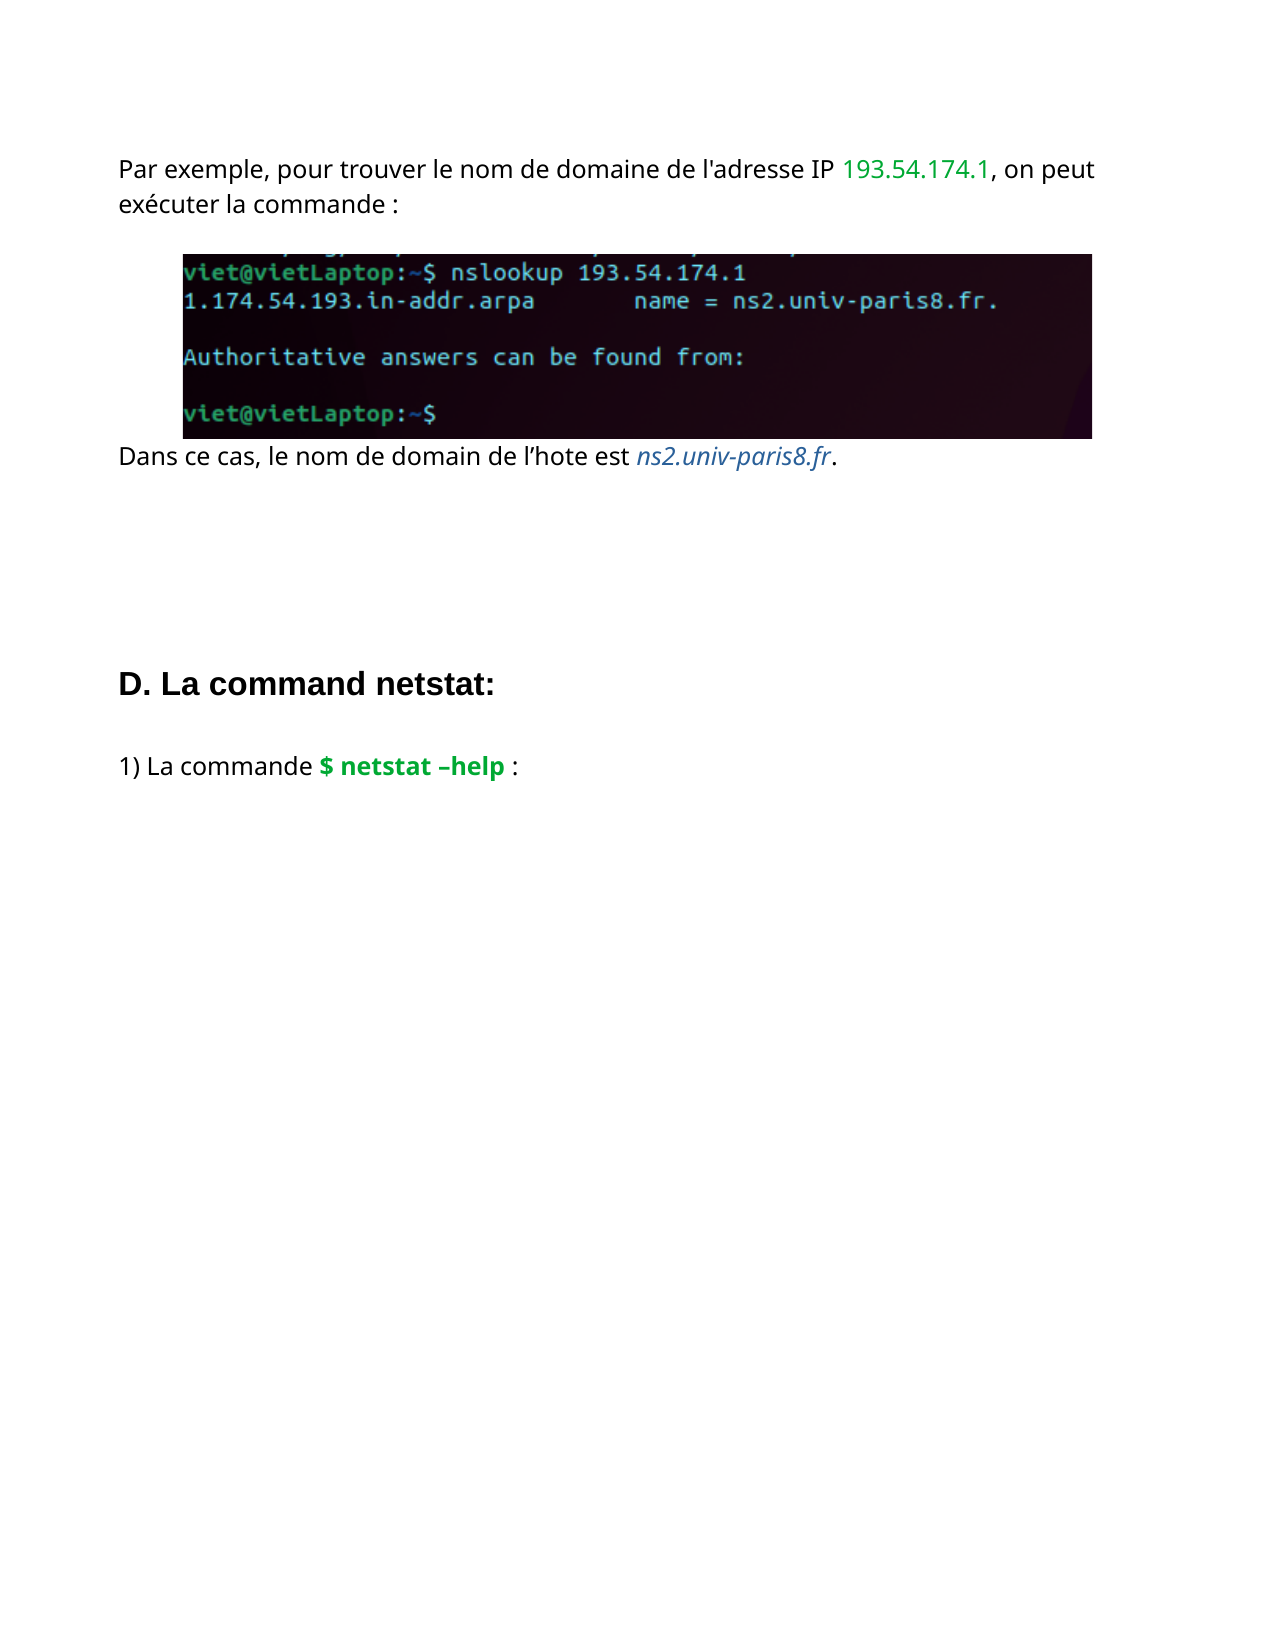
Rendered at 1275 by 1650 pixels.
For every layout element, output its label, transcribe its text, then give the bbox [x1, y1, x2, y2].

text Par exemple, pour trouver le nom de domaine de l'adresse IP 193.54.174.1, on peut exécuter la commande : [118, 152, 1157, 220]
subtitle D. La command netstat: [118, 664, 1157, 702]
text 1) La commande $ netstat –help : [118, 749, 1157, 783]
text Dans ce cas, le nom de domain de l’hote est ns2.univ-paris8.fr. [118, 254, 1157, 473]
picture [182, 254, 1093, 439]
